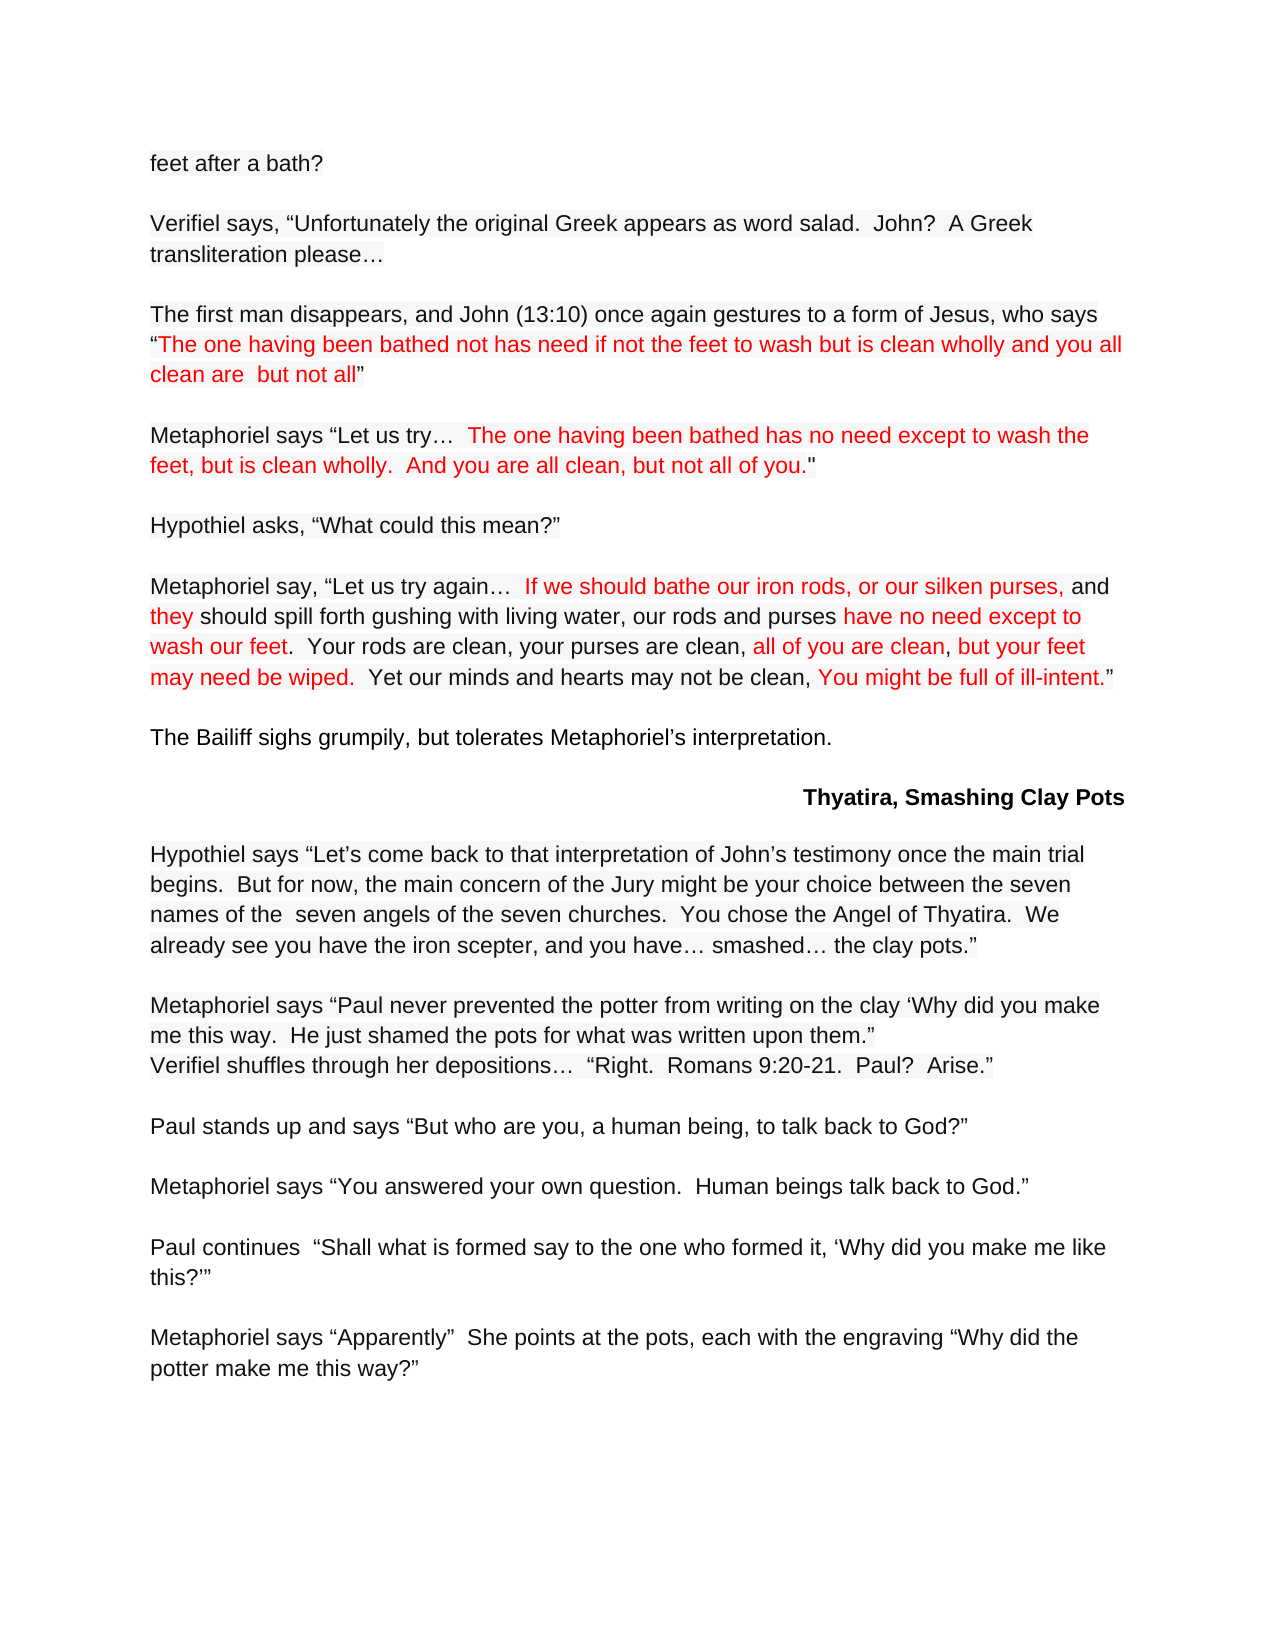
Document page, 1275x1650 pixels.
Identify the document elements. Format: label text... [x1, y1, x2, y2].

text The Bailiff sighs grumpily, but tolerates Metaphoriel’s interpretation. [150, 724, 1125, 750]
text feet after a bath? [150, 150, 1125, 176]
text Metaphoriel says “Let us try… The one having been bathed has no need except to wash the feet, but is clean wholly. And you are all clean, but not all of you." [150, 422, 1125, 478]
text Hypothiel says “Let’s come back to that interpretation of John’s testimony once the main trial begins. But for now, the main concern of the Jury might be your choice between the seven names of the seven angels of the seven churches. You chose the Angel of Thyatira. We already see you have the iron scepter, and you have… smashed… the clay pots.” [150, 841, 1125, 958]
text Hypothiel asks, “What could this mean?” [150, 512, 1125, 539]
text Metaphoriel say, “Let us try again… If we should bathe our iron rods, or our silken purses, and they should spill forth gushing with living water, our rods and purses have no need except to wash our feet. Your rods are clean, your purses are clean, all of you are clean, but your feet may need be wiped. Yet our minds and hearts may not be clean, You might be full of ill-intent.” [150, 573, 1125, 690]
text Metaphoriel says “You answered your own question. Human beings talk back to God.” [150, 1173, 1125, 1199]
text Metaphoriel says “Paul never prevented the potter from writing on the clay ‘Why did you make me this way. He just shamed the pots for what was written upon them.” [150, 992, 1125, 1048]
text Verifiel says, “Unfortunately the original Greek appears as word salad. John? A Greek transliteration please… The first man disappears, and John (13:10) once again gestures to a form of Jesus, who says “The one having been bathed not has need if not the feet to wash but is clean wholly and you all clean are but not all” [150, 210, 1125, 388]
subtitle Thyatira, Smashing Clay Pots [150, 784, 1125, 811]
text Verifiel shuffles through her depositions… “Right. Romans 9:20-21. Paul? Arise.” [150, 1052, 1125, 1079]
text Paul stands up and says “But who are you, a human being, to talk back to God?” [150, 1113, 1125, 1139]
text Paul continues “Shall what is formed say to the one who formed it, ‘Why did you make me like this?’” Metaphoriel says “Apparently” She points at the pots, each with the engraving “Why did the potter make me this way?” [150, 1234, 1125, 1381]
